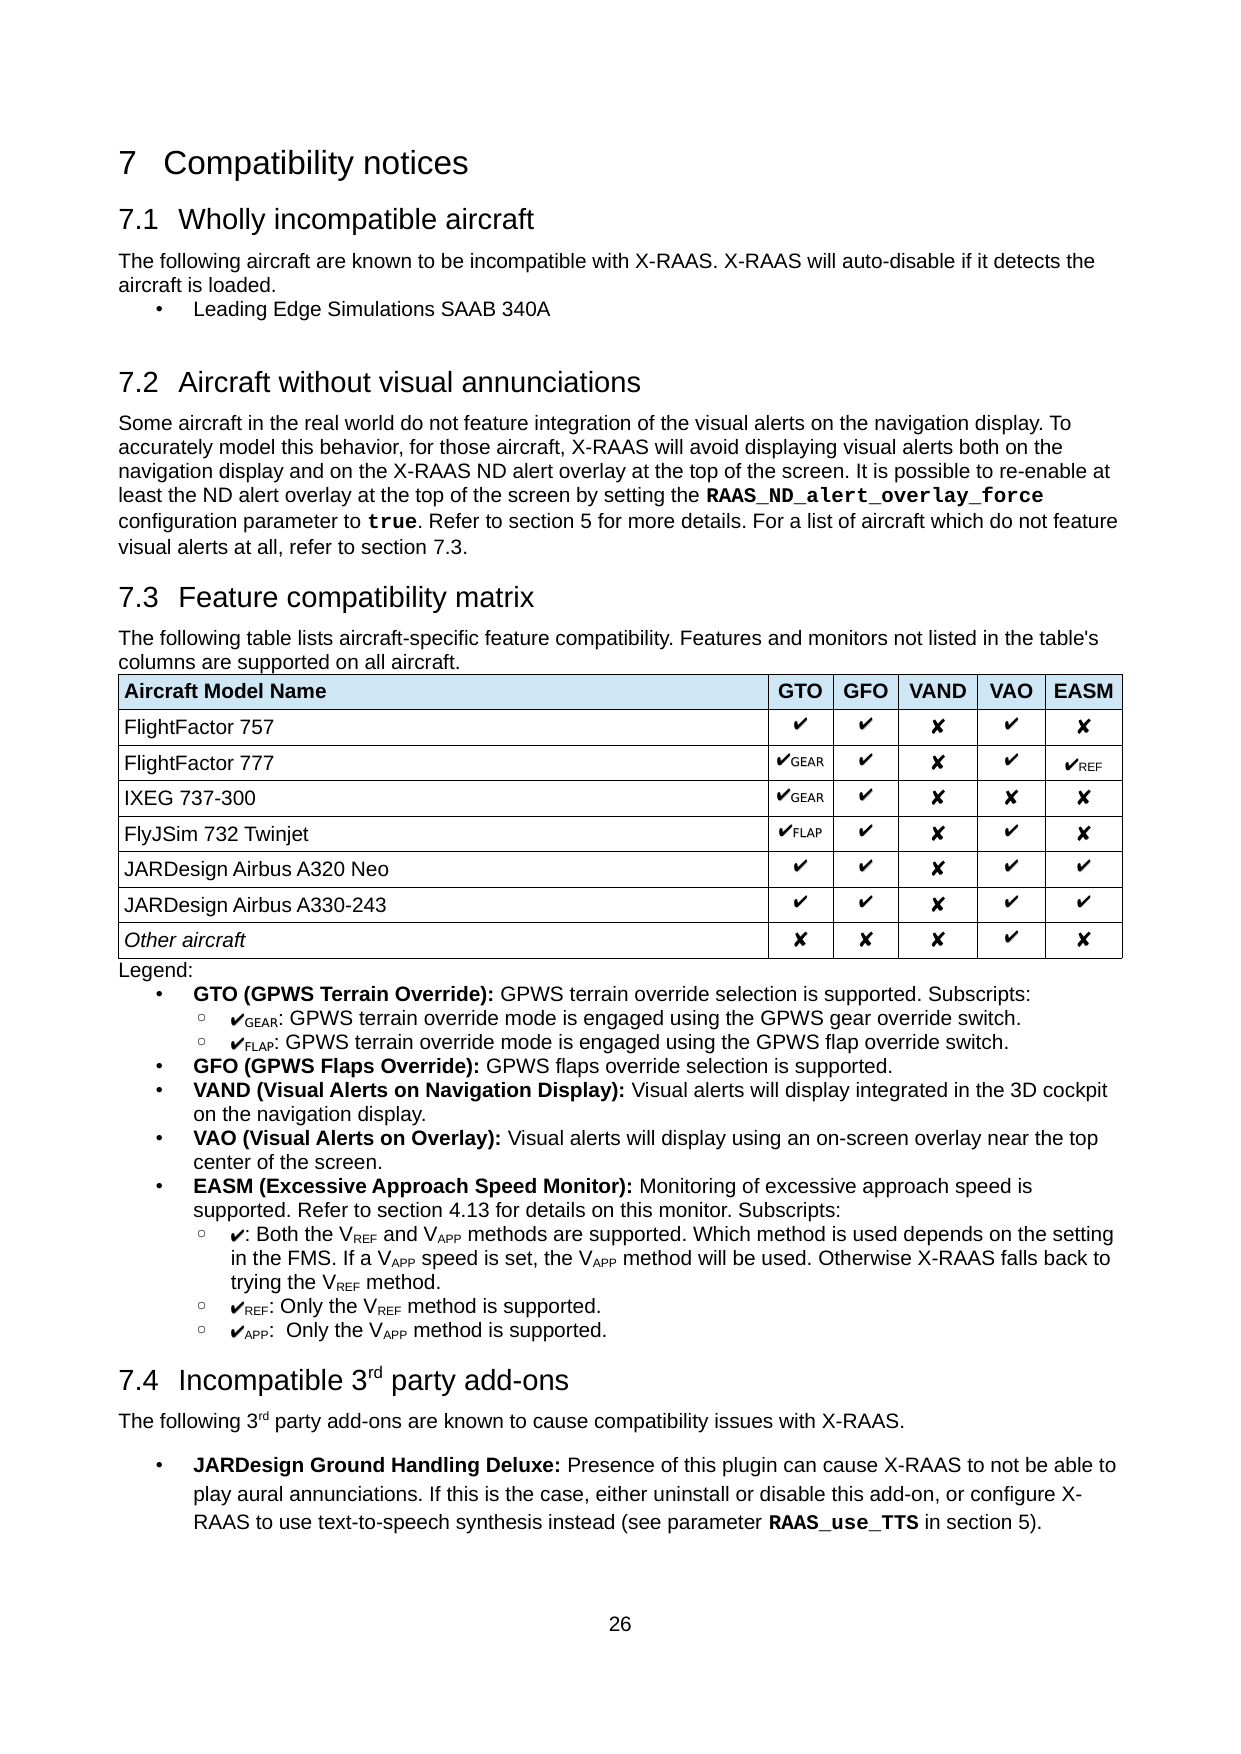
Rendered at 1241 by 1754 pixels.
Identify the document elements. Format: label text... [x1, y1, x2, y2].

table_header EASM [1046, 675, 1122, 709]
text The following aircraft are known to be incompatible with X-RAAS. X-RAAS will auto-disable if it detects the aircraft is loaded. [118, 248, 1122, 296]
table_cell ✔ [1046, 888, 1122, 922]
list ✔APP: Only the VAPP method is supported. [193, 1318, 1122, 1342]
table_cell ✔ [769, 888, 833, 922]
list GFO (GPWS Flaps Override): GPWS flaps override selection is supported. [156, 1054, 1122, 1078]
table_cell ✔ [834, 746, 898, 780]
table_cell ✔ [978, 746, 1045, 780]
table_cell ✔ [834, 710, 898, 744]
text The following 3rd party add-ons are known to cause compatibility issues with X-RAAS. [118, 1409, 1122, 1433]
table_cell FlightFactor 757 [119, 710, 768, 744]
list ✔REF: Only the VREF method is supported. [193, 1294, 1122, 1318]
table_cell ✔GEAR [769, 746, 833, 780]
table_cell IXEG 737-300 [119, 781, 768, 816]
list ✔: Both the VREF and VAPP methods are supported. Which method is used depends on the setting in the FMS. If a VAPP speed is set, the VAPP method will be used. Otherwise X-RAAS falls back to trying the VREF method. [193, 1222, 1122, 1294]
table_cell ✘ [899, 817, 977, 851]
table_header VAO [978, 675, 1045, 709]
table_header VAND [899, 675, 977, 709]
table_cell ✔ [978, 710, 1045, 744]
text Some aircraft in the real world do not feature integration of the visual alerts on the navigation display. To accurately model this behavior, for those aircraft, X-RAAS will avoid displaying visual alerts both on the navigation display and on the X-RAAS ND alert overlay at the top of the screen. It is possible to re-enable at least the ND alert overlay at the top of the screen by setting the RAAS_ND_alert_overlay_force configuration parameter to true. Refer to section 5 for more details. For a list of aircraft which do not feature visual alerts at all, refer to section 7.3. [118, 411, 1122, 559]
table_cell FlightFactor 777 [119, 746, 768, 780]
table_cell Other aircraft [119, 923, 768, 958]
table_cell ✘ [978, 781, 1045, 816]
table_cell ✔ [834, 781, 898, 816]
table_header GTO [769, 675, 833, 709]
list ✔FLAP: GPWS terrain override mode is engaged using the GPWS flap override switch. [193, 1030, 1122, 1054]
list VAND (Visual Alerts on Navigation Display): Visual alerts will display integrated in the 3D cockpit on the navigation display. [156, 1078, 1122, 1126]
table_cell ✘ [1046, 923, 1122, 958]
table_cell JARDesign Airbus A320 Neo [119, 852, 768, 887]
list JARDesign Ground Handling Deluxe: Presence of this plugin can cause X-RAAS to not be able to play aural annunciations. If this is the case, either uninstall or disable this add-on, or configure X-RAAS to use text-to-speech synthesis instead (see parameter RAAS_use_TTS in section 5). [156, 1452, 1122, 1536]
subtitle Wholly incompatible aircraft [118, 202, 1122, 236]
table_cell ✔ [978, 852, 1045, 887]
table_cell ✘ [899, 888, 977, 922]
table_cell ✘ [899, 852, 977, 887]
table_cell JARDesign Airbus A330-243 [119, 888, 768, 922]
table_cell ✔ [834, 888, 898, 922]
table_cell ✘ [899, 746, 977, 780]
table_cell ✔ [978, 888, 1045, 922]
table_cell ✔REF [1046, 746, 1122, 780]
table_cell ✘ [1046, 817, 1122, 851]
table_cell ✔ [1046, 852, 1122, 887]
table_cell ✘ [1046, 710, 1122, 744]
text Legend: [118, 959, 1122, 982]
table_cell ✘ [899, 923, 977, 958]
subtitle Feature compatibility matrix [118, 579, 1122, 613]
table_cell ✘ [1046, 781, 1122, 816]
table_cell ✔ [769, 852, 833, 887]
table_cell ✔ [769, 710, 833, 744]
table_cell ✔FLAP [769, 817, 833, 851]
table_cell ✘ [899, 710, 977, 744]
subtitle Aircraft without visual annunciations [118, 365, 1122, 399]
table_header GFO [834, 675, 898, 709]
table_cell ✔ [834, 852, 898, 887]
subtitle Compatibility notices [118, 143, 1122, 182]
subtitle Incompatible 3rd party add-ons [118, 1363, 1122, 1397]
list ✔GEAR: GPWS terrain override mode is engaged using the GPWS gear override switch. [193, 1006, 1122, 1030]
table_cell ✔ [978, 817, 1045, 851]
table_cell ✘ [834, 923, 898, 958]
list GTO (GPWS Terrain Override): GPWS terrain override selection is supported. Subscripts: [156, 982, 1122, 1006]
text The following table lists aircraft-specific feature compatibility. Features and monitors not listed in the table's columns are supported on all aircraft. [118, 626, 1122, 673]
table_cell ✘ [899, 781, 977, 816]
list EASM (Excessive Approach Speed Monitor): Monitoring of excessive approach speed is supported. Refer to section 4.13 for details on this monitor. Subscripts: [156, 1174, 1122, 1222]
table_cell ✔GEAR [769, 781, 833, 816]
list VAO (Visual Alerts on Overlay): Visual alerts will display using an on-screen overlay near the top center of the screen. [156, 1126, 1122, 1174]
list Leading Edge Simulations SAAB 340A [156, 296, 1122, 320]
table_cell ✔ [978, 923, 1045, 958]
table_header Aircraft Model Name [119, 675, 768, 709]
table_cell ✔ [834, 817, 898, 851]
table_cell ✘ [769, 923, 833, 958]
table_cell FlyJSim 732 Twinjet [119, 817, 768, 851]
